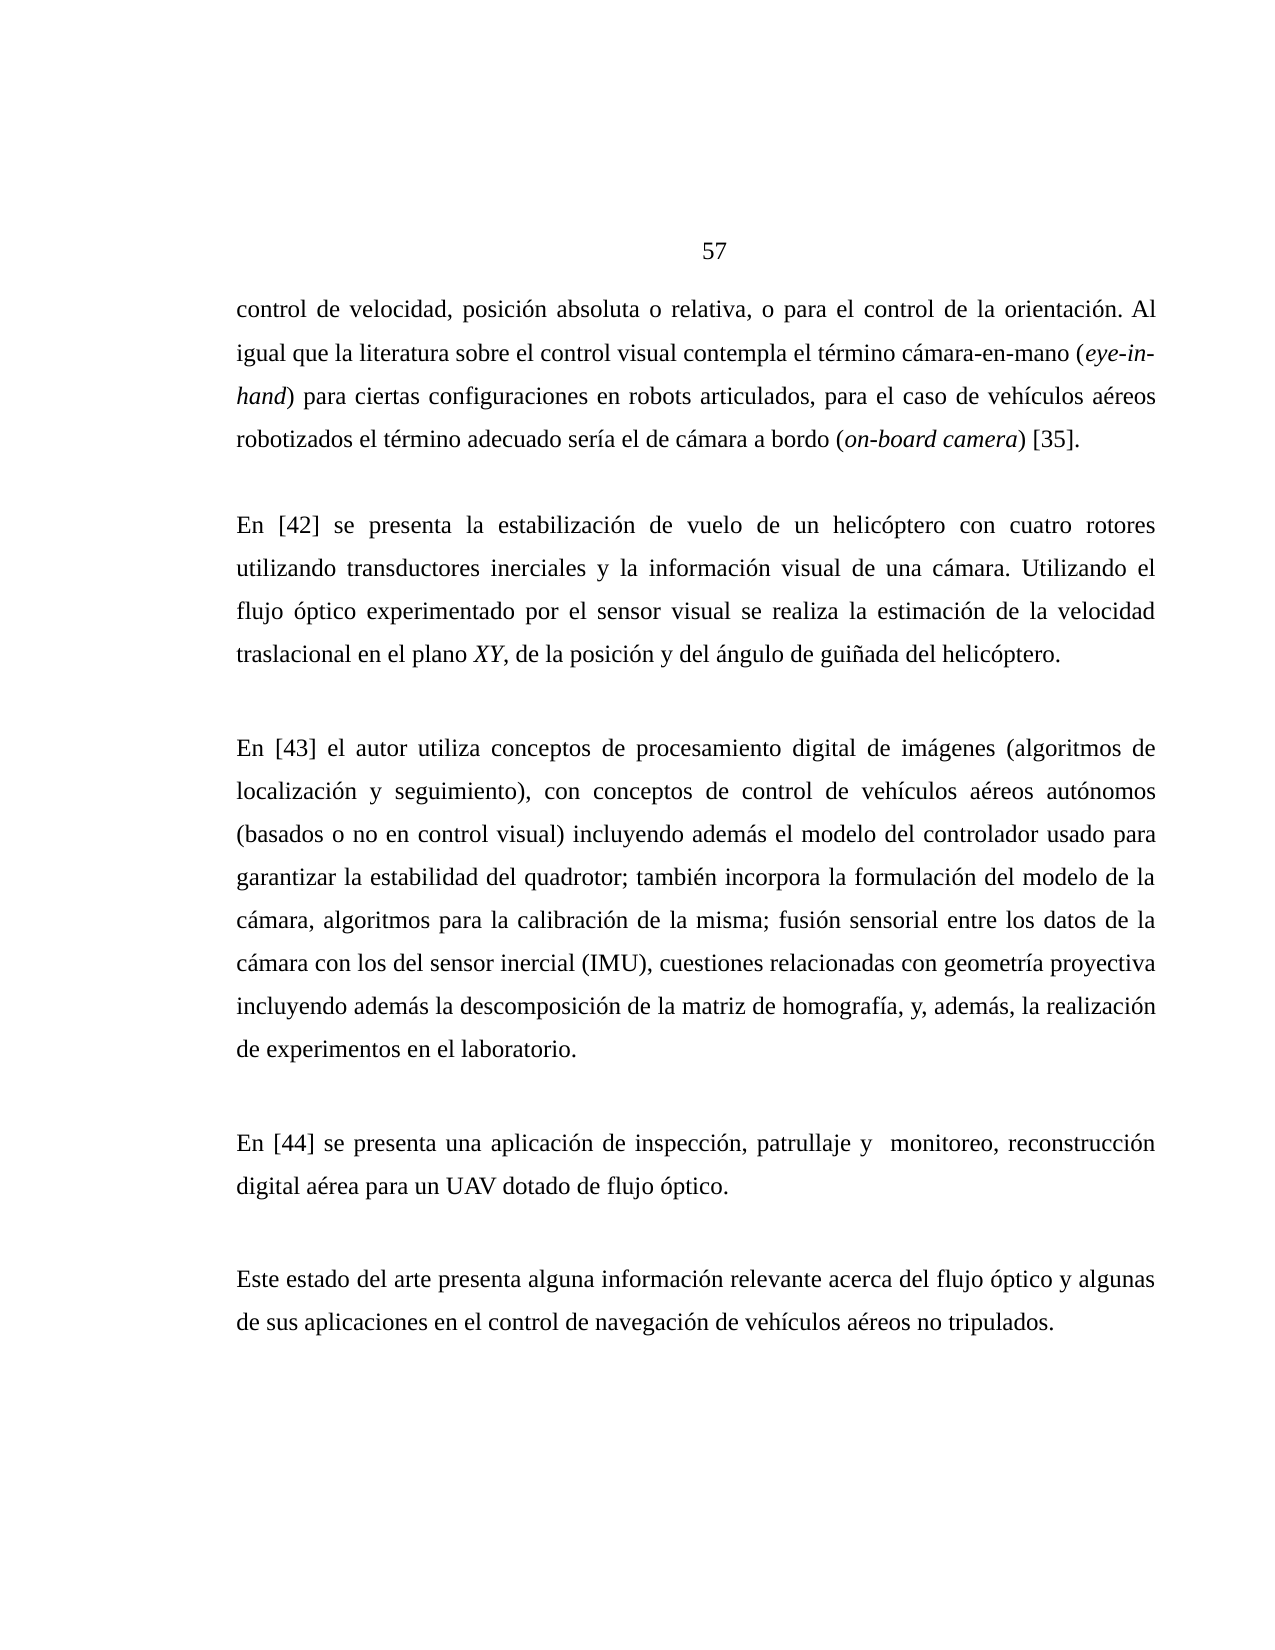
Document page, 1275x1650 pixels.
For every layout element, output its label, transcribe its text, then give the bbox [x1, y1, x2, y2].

text En [42] se presenta la estabilización de vuelo de un helicóptero con cuatro rotores utilizando transductores inerciales y la información visual de una cámara. Utilizando el flujo óptico experimentado por el sensor visual se realiza la estimación de la velocidad traslacional en el plano XY, de la posición y del ángulo de guiñada del helicóptero. [236, 510, 1157, 668]
text Este estado del arte presenta alguna información relevante acerca del flujo óptico y algunas de sus aplicaciones en el control de navegación de vehículos aéreos no tripulados. [236, 1264, 1157, 1336]
text En [43] el autor utiliza conceptos de procesamiento digital de imágenes (algoritmos de localización y seguimiento), con conceptos de control de vehículos aéreos autónomos (basados o no en control visual) incluyendo además el modelo del controlador usado para garantizar la estabilidad del quadrotor; también incorpora la formulación del modelo de la cámara, algoritmos para la calibración de la misma; fusión sensorial entre los datos de la cámara con los del sensor inercial (IMU), cuestiones relacionadas con geometría proyectiva incluyendo además la descomposición de la matriz de homografía, y, además, la realización de experimentos en el laboratorio. [236, 733, 1157, 1063]
text En [44] se presenta una aplicación de inspección, patrullaje y monitoreo, reconstrucción digital aérea para un UAV dotado de flujo óptico. [236, 1128, 1157, 1199]
text control de velocidad, posición absoluta o relativa, o para el control de la orientación. Al igual que la literatura sobre el control visual contempla el término cámara-en-mano (eye-in-hand) para ciertas configuraciones en robots articulados, para el caso de vehículos aéreos robotizados el término adecuado sería el de cámara a bordo (on-board camera) [35]. [236, 294, 1157, 453]
